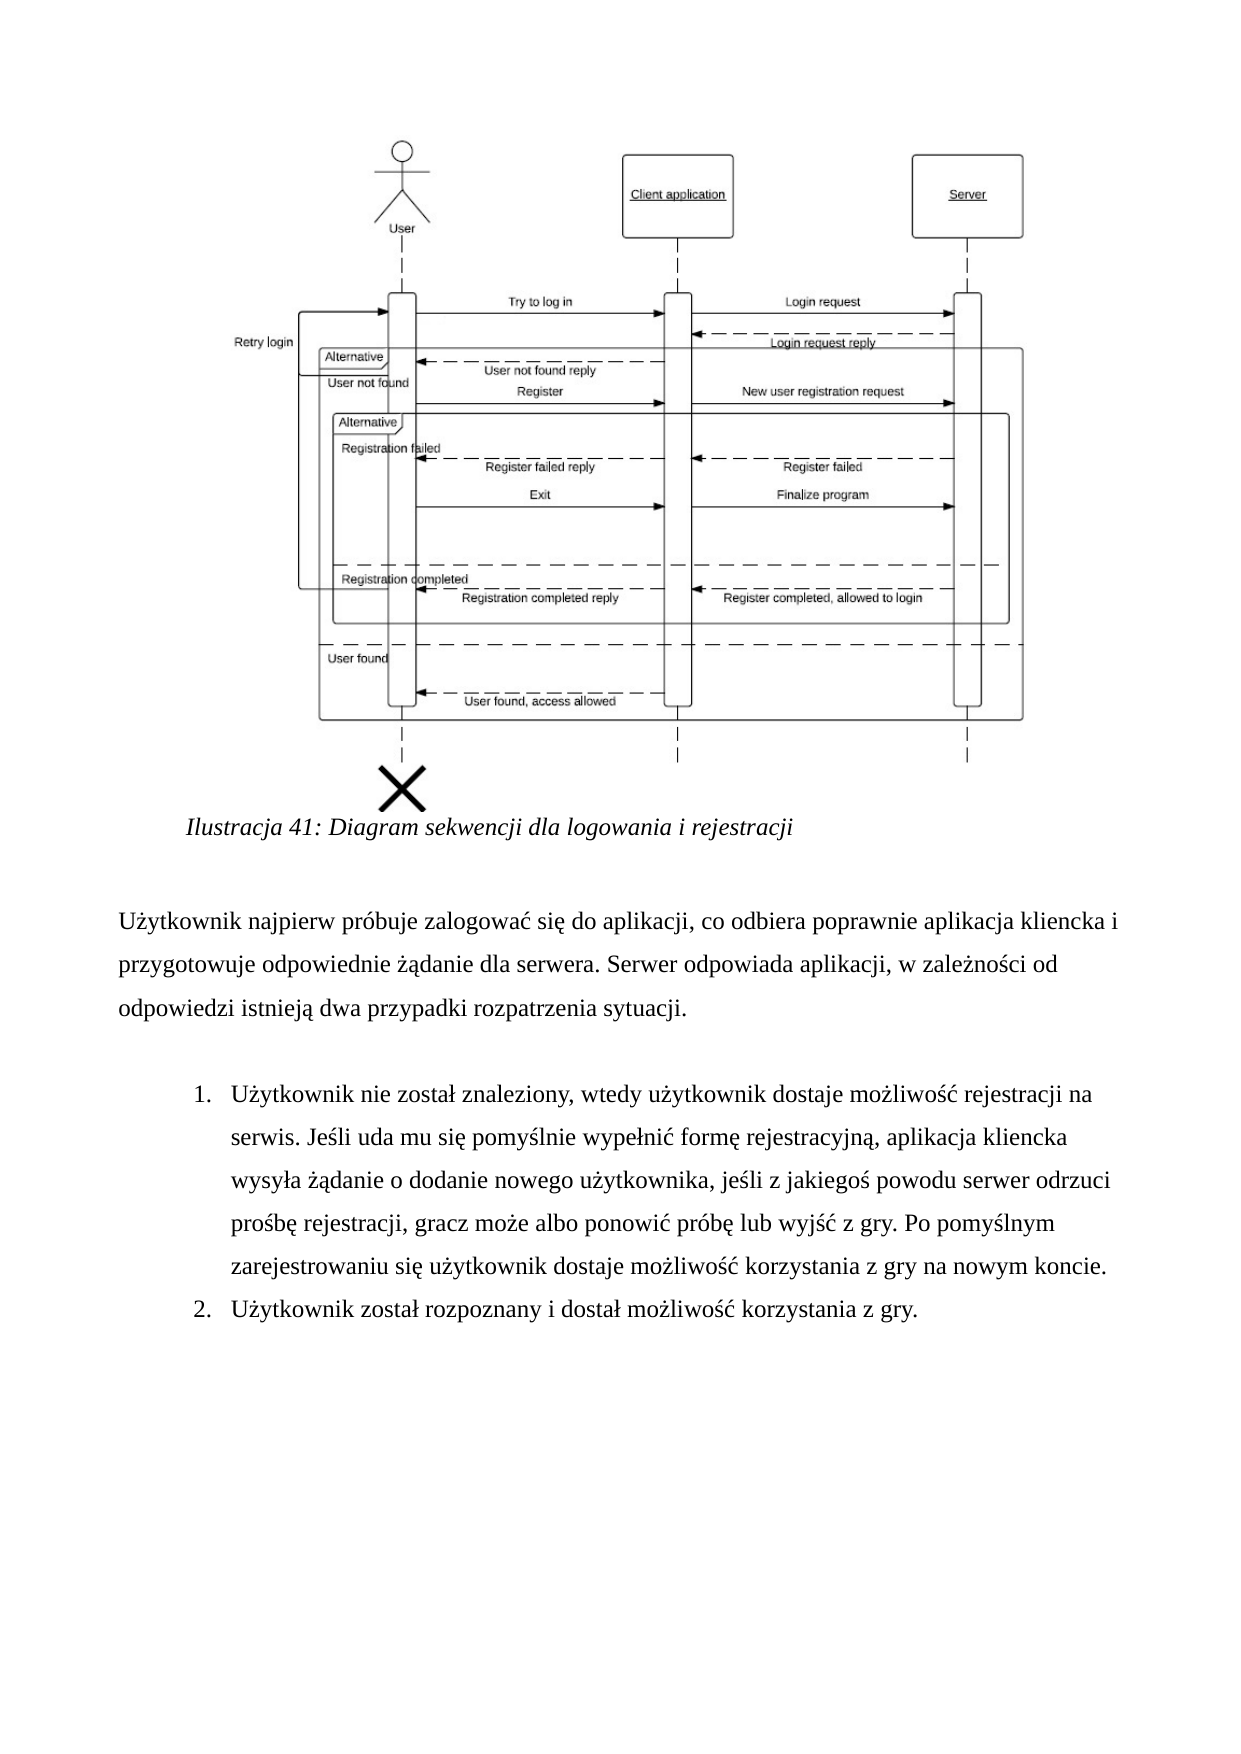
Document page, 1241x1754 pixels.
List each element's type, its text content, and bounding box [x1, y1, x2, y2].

list Użytkownik został rozpoznany i dostał możliwość korzystania z gry. [193, 1294, 1122, 1323]
list Użytkownik nie został znaleziony, wtedy użytkownik dostaje możliwość rejestracji na serwis. Jeśli uda mu się pomyślnie wypełnić formę rejestracyjną, aplikacja kliencka wysyła żądanie o dodanie nowego użytkownika, jeśli z jakiegoś powodu serwer odrzuci prośbę rejestracji, gracz może albo ponowić próbę lub wyjść z gry. Po pomyślnym zarejestrowaniu się użytkownik dostaje możliwość korzystania z gry na nowym koncie. [193, 1079, 1122, 1280]
text Ilustracja 41: Diagram sekwencji dla logowania i rejestracji [186, 131, 1055, 840]
text Użytkownik najpierw próbuje zalogować się do aplikacji, co odbiera poprawnie aplikacja kliencka i przygotowuje odpowiednie żądanie dla serwera. Serwer odpowiada aplikacji, w zależności od odpowiedzi istnieją dwa przypadki rozpatrzenia sytuacji. [118, 906, 1122, 1021]
picture [213, 118, 1027, 812]
